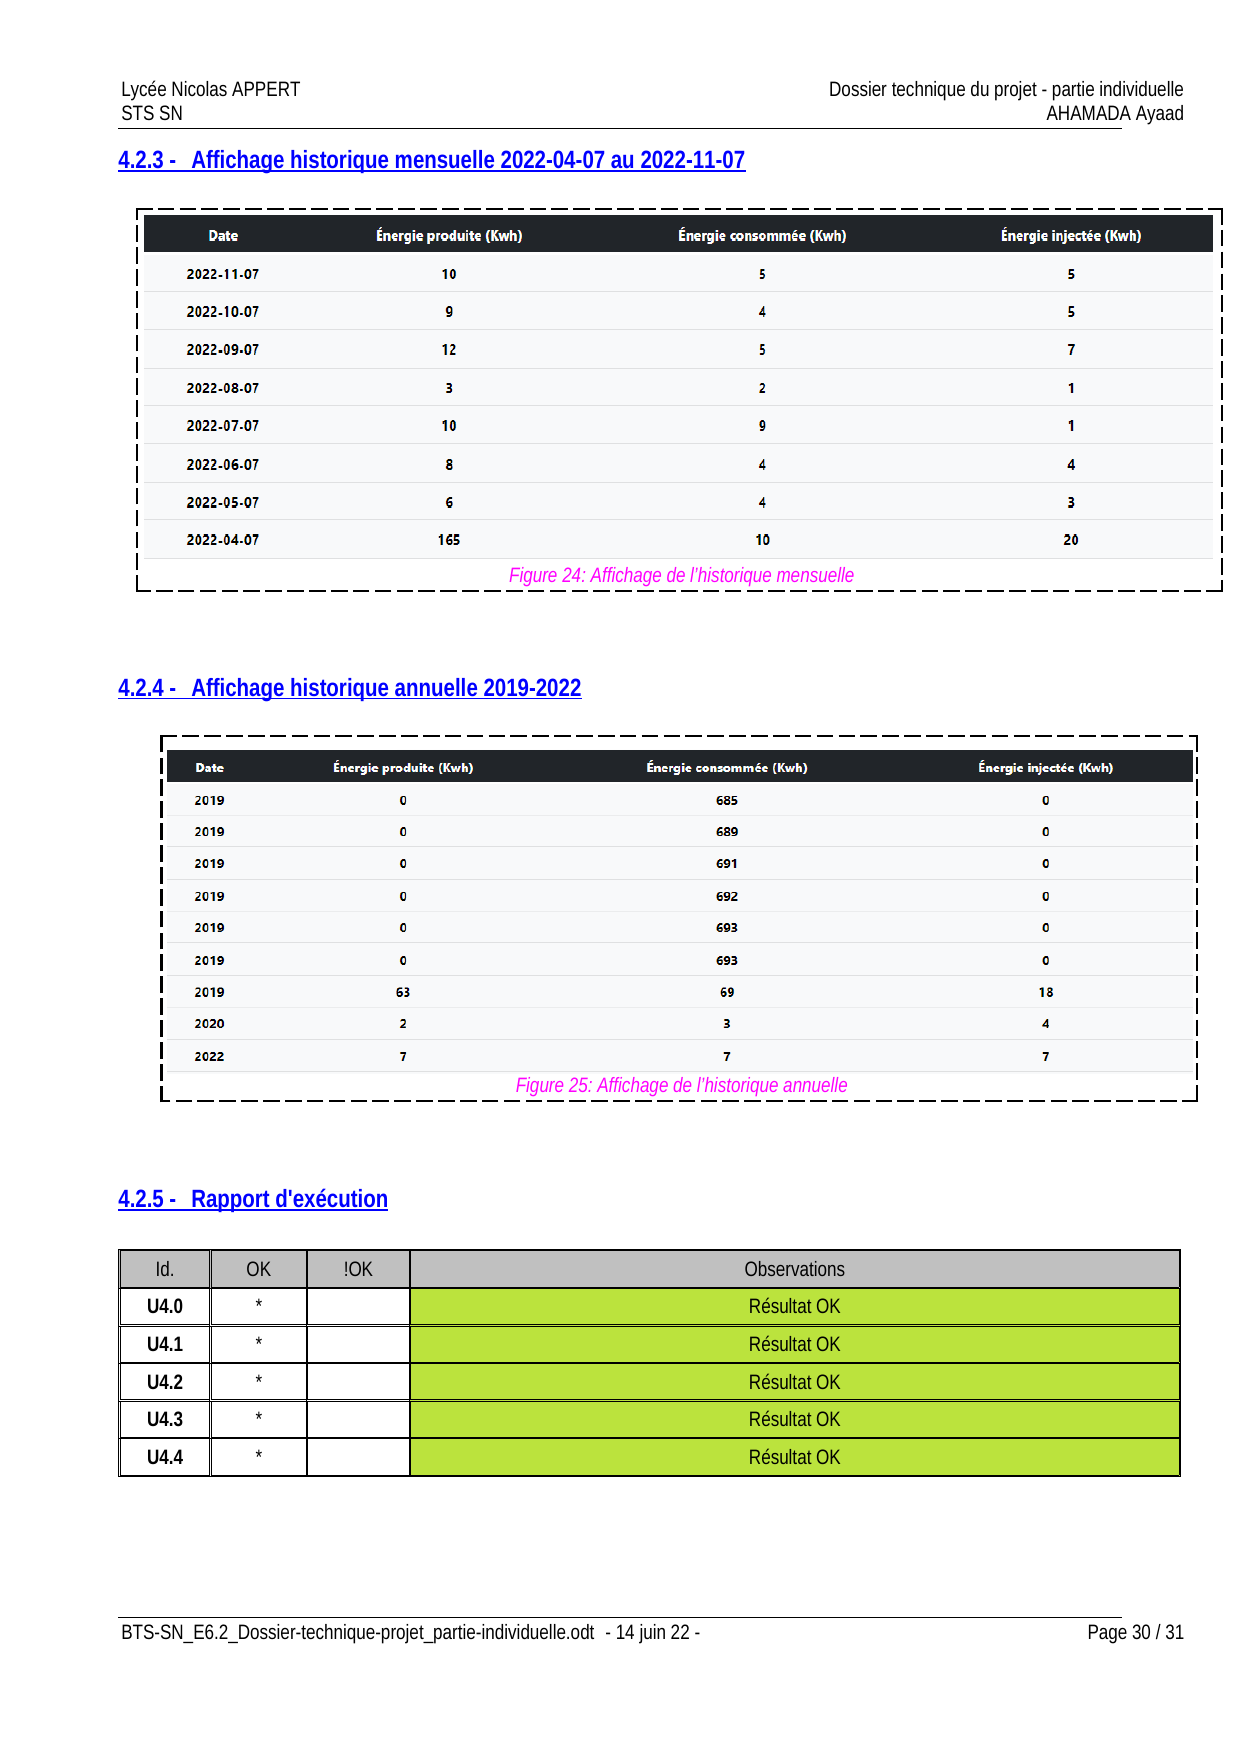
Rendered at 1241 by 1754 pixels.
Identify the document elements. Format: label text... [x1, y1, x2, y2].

table_cell [308, 1439, 409, 1475]
table_cell Résultat OK [411, 1402, 1179, 1437]
table_cell U4.0 [121, 1289, 209, 1324]
table_cell * [212, 1364, 306, 1399]
table_cell * [212, 1402, 306, 1437]
table_cell Résultat OK [411, 1439, 1179, 1475]
table_header OK [212, 1251, 306, 1287]
table_header !OK [308, 1251, 409, 1287]
table_cell [308, 1289, 409, 1324]
picture [141, 212, 1217, 564]
text [165, 740, 1193, 749]
table_cell * [212, 1289, 306, 1324]
subtitle Affichage historique mensuelle 2022-04-07 au 2022-11-07 [118, 145, 1122, 174]
table_cell U4.2 [121, 1364, 209, 1399]
table_cell [308, 1402, 409, 1437]
picture [165, 749, 1194, 1074]
table_cell U4.3 [121, 1402, 209, 1437]
subtitle Affichage historique annuelle 2019-2022 [118, 673, 1122, 702]
table_cell [308, 1364, 409, 1399]
text Figure 25: Affichage de l’historique annuelle [165, 1074, 1193, 1097]
table_cell Résultat OK [411, 1289, 1179, 1324]
table_header Observations [411, 1251, 1179, 1287]
table_cell U4.1 [121, 1327, 209, 1362]
table_cell [308, 1327, 409, 1362]
table_header Id. [121, 1251, 209, 1287]
table_cell Résultat OK [411, 1364, 1179, 1399]
text Figure 24: Affichage de l’historique mensuelle [141, 213, 1218, 587]
subtitle Rapport d'exécution [118, 1184, 1122, 1213]
table_cell U4.4 [121, 1439, 209, 1475]
table_cell Résultat OK [411, 1327, 1179, 1362]
table_cell * [212, 1327, 306, 1362]
table_cell * [212, 1439, 306, 1475]
